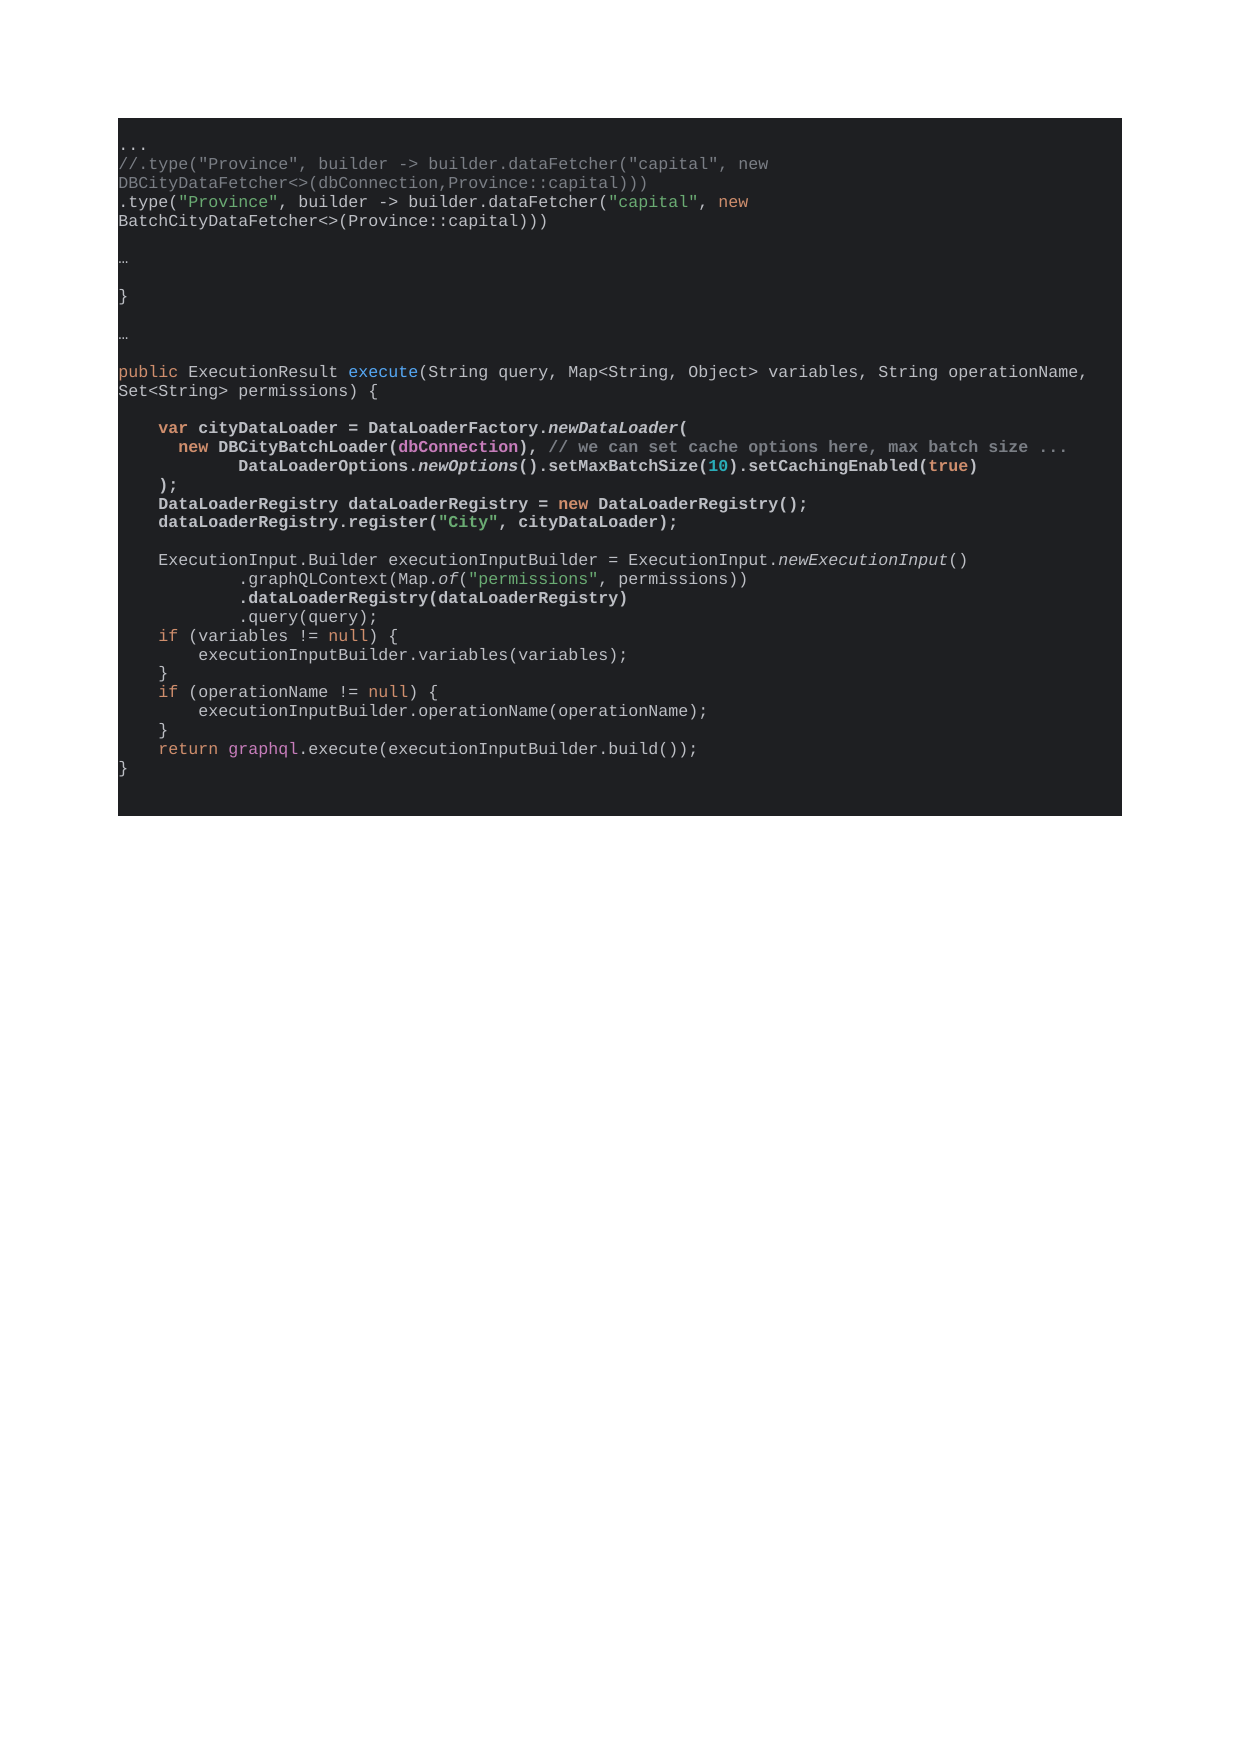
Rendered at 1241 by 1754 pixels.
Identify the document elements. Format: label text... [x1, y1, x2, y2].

text } [118, 288, 1122, 307]
text public ExecutionResult execute(String query, Map<String, Object> variables, String operationName, Set<String> permissions) { var cityDataLoader = DataLoaderFactory.newDataLoader( new DBCityBatchLoader(dbConnection), // we can set cache options here, max batch size ... DataLoaderOptions.newOptions().setMaxBatchSize(10).setCachingEnabled(true) ); DataLoaderRegistry dataLoaderRegistry = new DataLoaderRegistry(); dataLoaderRegistry.register("City", cityDataLoader); ExecutionInput.Builder executionInputBuilder = ExecutionInput.newExecutionInput() .graphQLContext(Map.of("permissions", permissions)) .dataLoaderRegistry(dataLoaderRegistry) .query(query); if (variables != null) { executionInputBuilder.variables(variables); } if (operationName != null) { executionInputBuilder.operationName(operationName); } return graphql.execute(executionInputBuilder.build()); } [118, 363, 1122, 778]
text … [118, 326, 1122, 344]
text … [118, 250, 1122, 269]
text ... //.type("Province", builder -> builder.dataFetcher("capital", new DBCityDataFetcher<>(dbConnection,Province::capital))) .type("Province", builder -> builder.dataFetcher("capital", new BatchCityDataFetcher<>(Province::capital))) [118, 118, 1122, 231]
